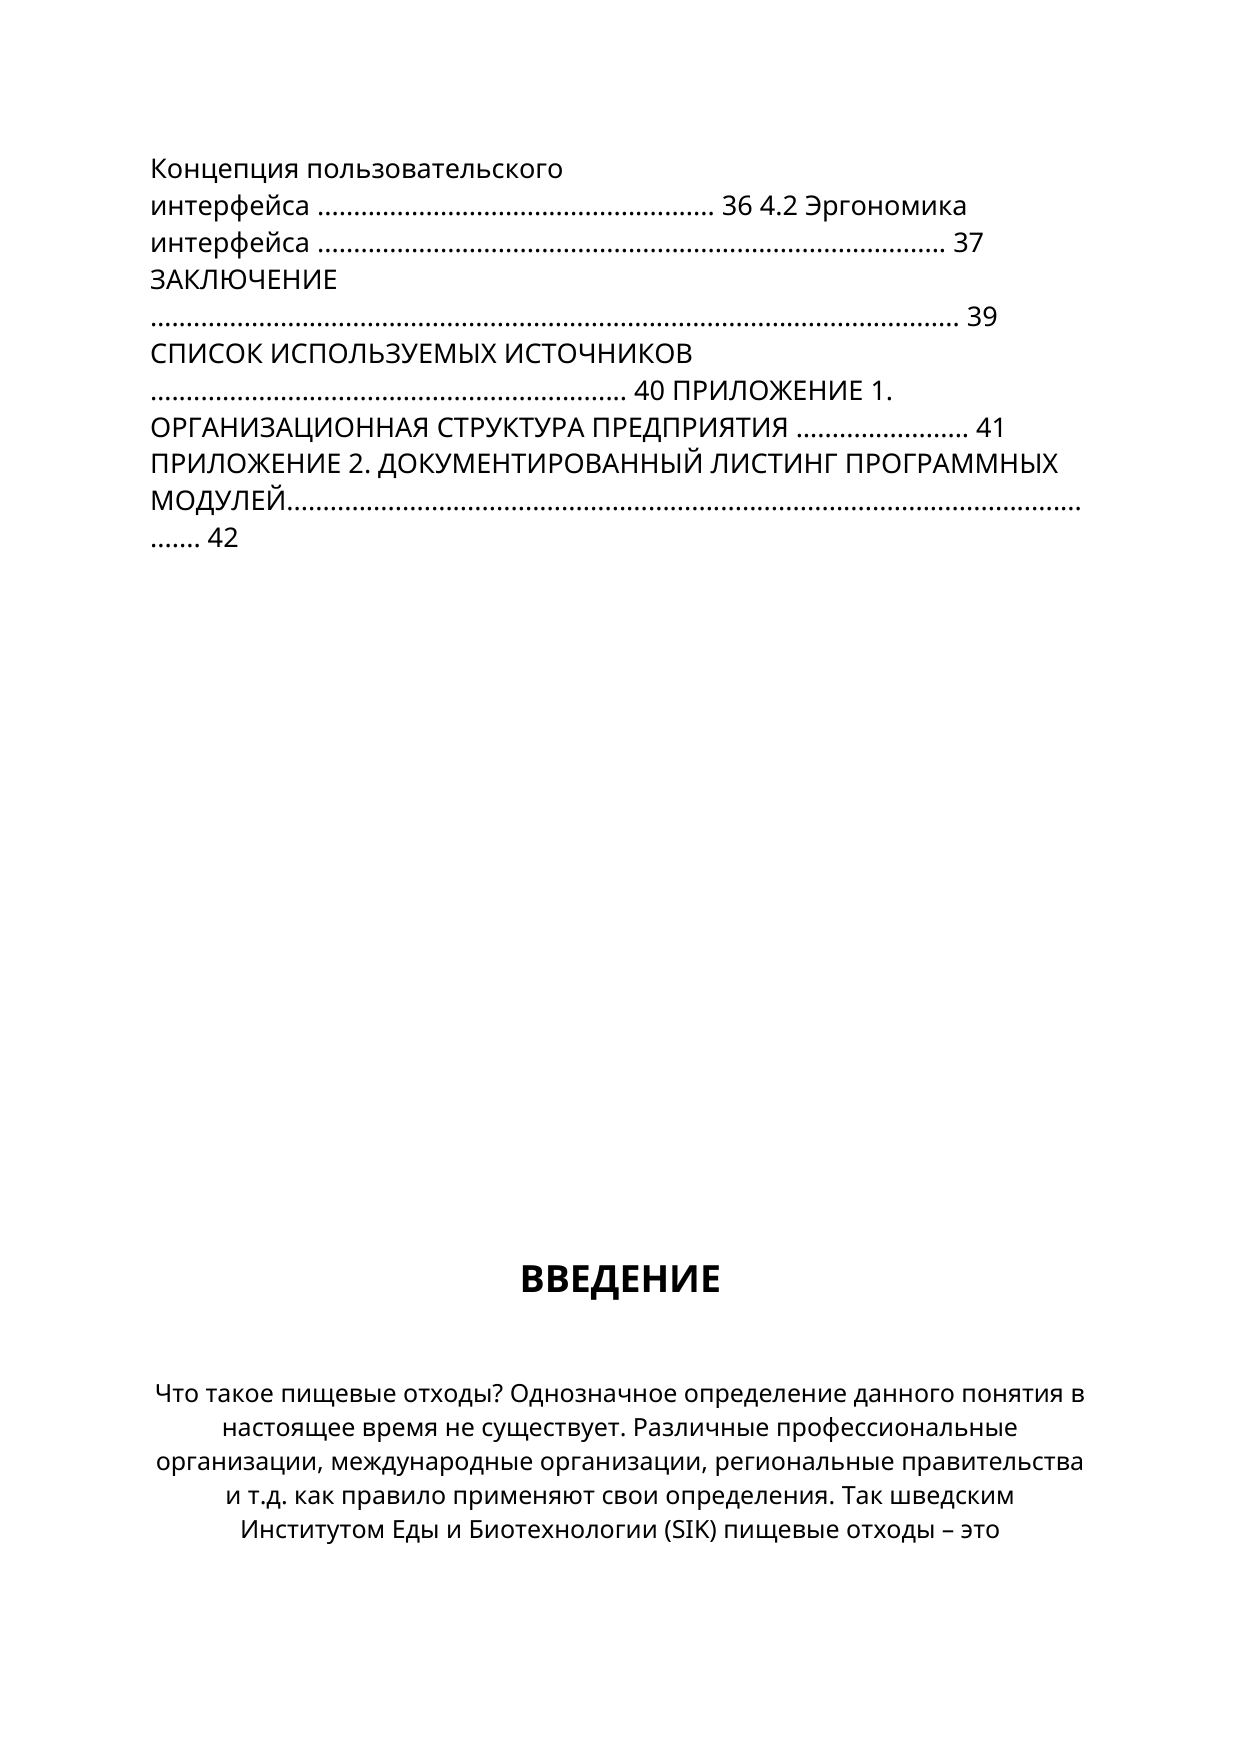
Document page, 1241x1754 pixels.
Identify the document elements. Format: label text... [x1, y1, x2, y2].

text ВВЕДЕНИЕ [150, 1252, 1090, 1359]
text Что такое пищевые отходы? Однозначное определение данного понятия в настоящее время не существует. Различные профессионaльные организации, международные организации, региональные правительства и т.д. как правило применяют свои определения. Так шведским Институтом Еды и Биотехнологии (SIK) пищевые отходы – это [150, 1376, 1090, 1546]
text Концепция пользовательского интерфейса ....................................................... 36 4.2 Эргономика интерфейса ....................................................................................... 37 ЗАКЛЮЧЕНИЕ …............................................................................................................. 39 СПИСОК ИСПОЛЬЗУЕМЫХ ИСТОЧНИКОВ …............................................................... 40 ПРИЛОЖЕНИЕ 1. ОРГАНИЗАЦИОННАЯ СТРУКТУРА ПРЕДПРИЯТИЯ …..................... 41 ПРИЛОЖЕНИЕ 2. ДОКУМЕНТИРОВАННЫЙ ЛИСТИНГ ПРОГРАММНЫХ МОДУЛЕЙ..................................................................................................................... 42 [150, 150, 1090, 584]
